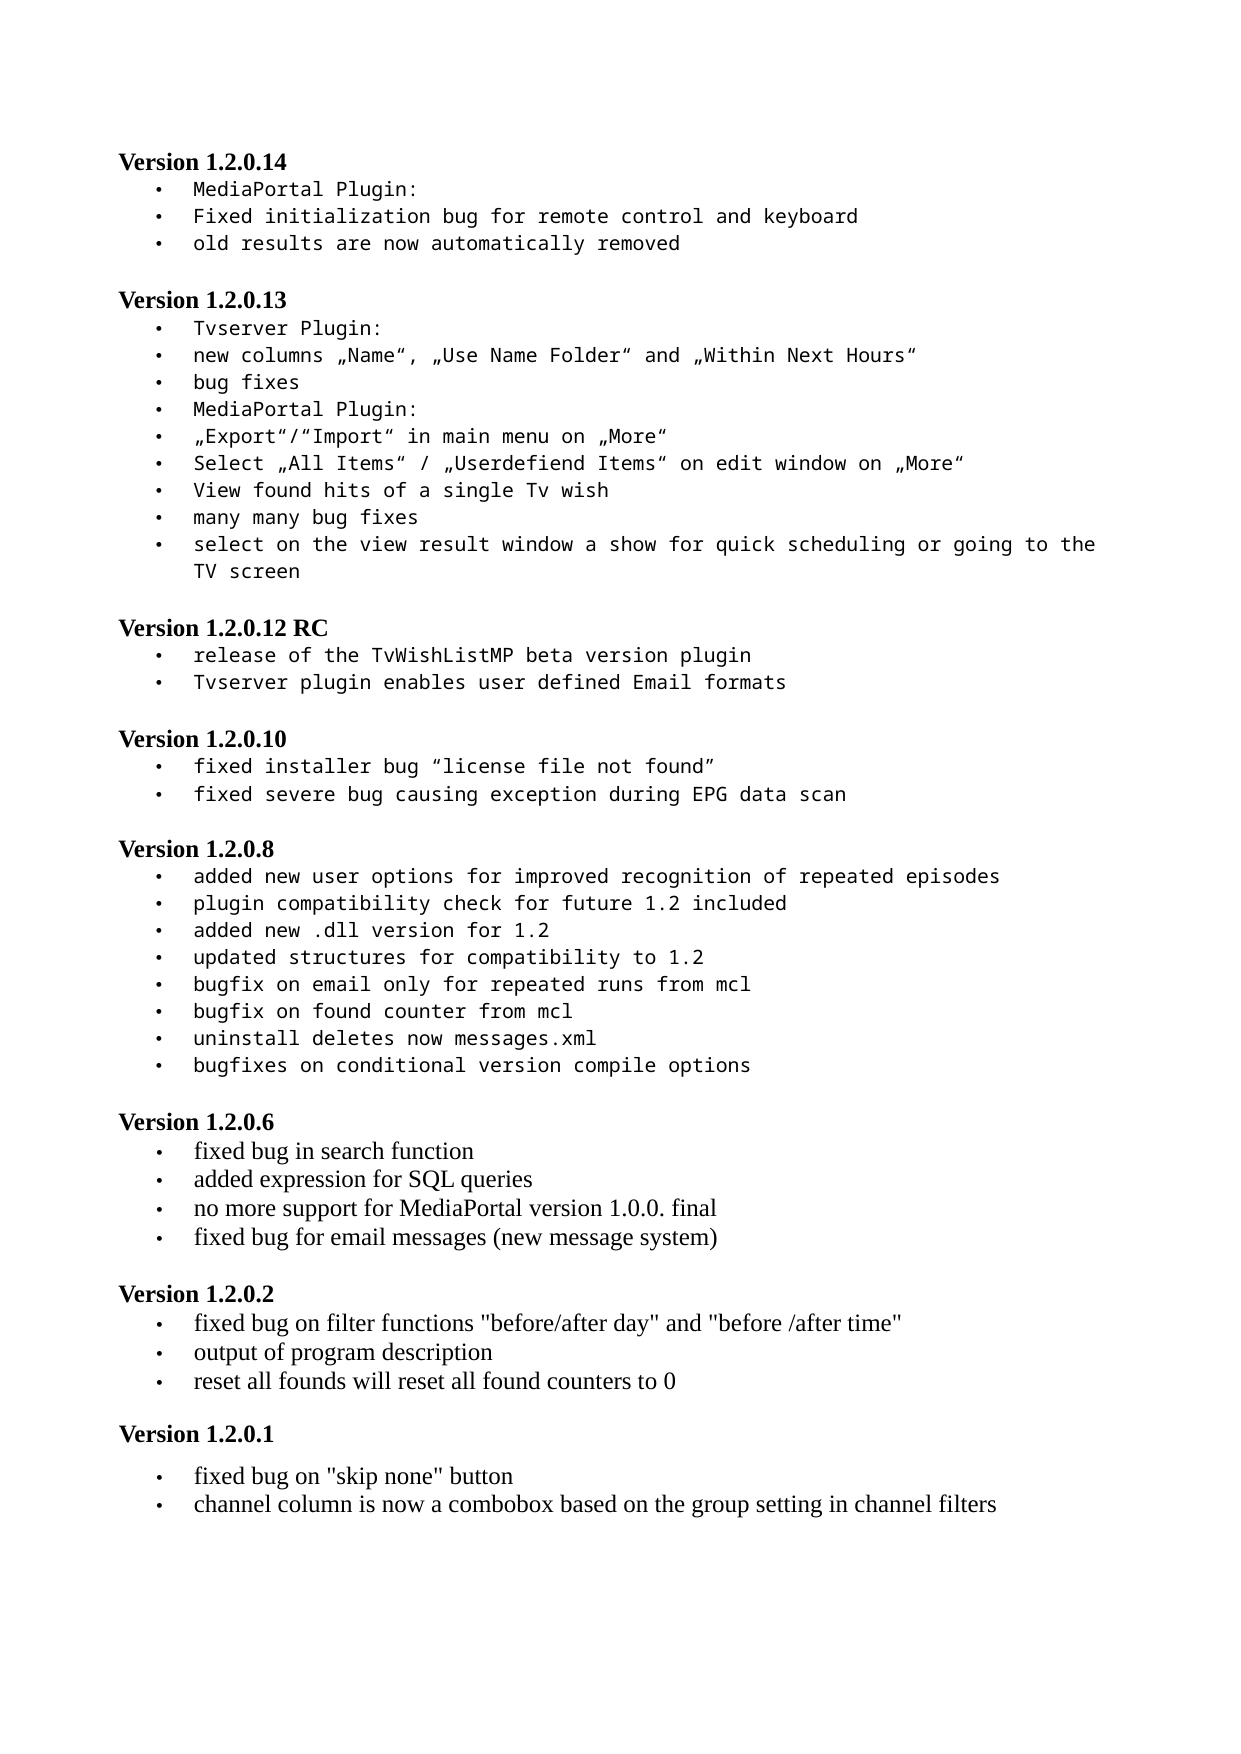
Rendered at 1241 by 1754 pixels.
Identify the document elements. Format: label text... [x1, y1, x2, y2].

text Version 1.2.0.12 RC [118, 613, 1122, 641]
list plugin compatibility check for future 1.2 included [156, 889, 1122, 916]
list View found hits of a single Tv wish [156, 476, 1122, 503]
list uninstall deletes now messages.xml [156, 1024, 1122, 1051]
list fixed installer bug “license file not found” [156, 753, 1122, 780]
list Fixed initialization bug for remote control and keyboard [156, 203, 1122, 229]
list MediaPortal Plugin: [156, 176, 1122, 203]
list fixed bug on "skip none" button [156, 1461, 1122, 1489]
text Version 1.2.0.14 [118, 147, 1122, 176]
list fixed severe bug causing exception during EPG data scan [156, 780, 1122, 807]
list new columns „Name“, „Use Name Folder“ and „Within Next Hours“ [156, 341, 1122, 368]
list added new user options for improved recognition of repeated episodes [156, 862, 1122, 889]
text Version 1.2.0.10 [118, 724, 1122, 753]
list no more support for MediaPortal version 1.0.0. final [156, 1193, 1122, 1222]
list select on the view result window a show for quick scheduling or going to the TV screen [156, 530, 1122, 584]
list MediaPortal Plugin: [156, 395, 1122, 422]
text Version 1.2.0.1 [45, 1419, 1119, 1448]
list updated structures for compatibility to 1.2 [156, 943, 1122, 970]
list old results are now automatically removed [156, 229, 1122, 257]
text Version 1.2.0.6 [118, 1107, 1122, 1136]
list output of program description [156, 1337, 1122, 1366]
list release of the TvWishListMP beta version plugin [156, 641, 1122, 668]
list channel column is now a combobox based on the group setting in channel filters [156, 1489, 1122, 1518]
text Version 1.2.0.8 [118, 834, 1122, 862]
list bugfix on found counter from mcl [156, 997, 1122, 1024]
text Version 1.2.0.2 [118, 1279, 1122, 1308]
list Tvserver plugin enables user defined Email formats [156, 668, 1122, 695]
list bugfixes on conditional version compile options [156, 1051, 1122, 1078]
list fixed bug on filter functions "before/after day" and "before /after time" [156, 1308, 1122, 1337]
list reset all founds will reset all found counters to 0 [156, 1366, 1122, 1394]
list added new .dll version for 1.2 [156, 916, 1122, 943]
list bug fixes [156, 368, 1122, 395]
list Select „All Items“ / „Userdefiend Items“ on edit window on „More“ [156, 449, 1122, 476]
list Tvserver Plugin: [156, 314, 1122, 341]
list many many bug fixes [156, 503, 1122, 530]
list „Export“/“Import“ in main menu on „More“ [156, 422, 1122, 449]
list fixed bug in search function [156, 1136, 1122, 1164]
list fixed bug for email messages (new message system) [156, 1222, 1122, 1251]
list added expression for SQL queries [156, 1164, 1122, 1193]
text Version 1.2.0.13 [118, 285, 1122, 314]
list bugfix on email only for repeated runs from mcl [156, 970, 1122, 997]
